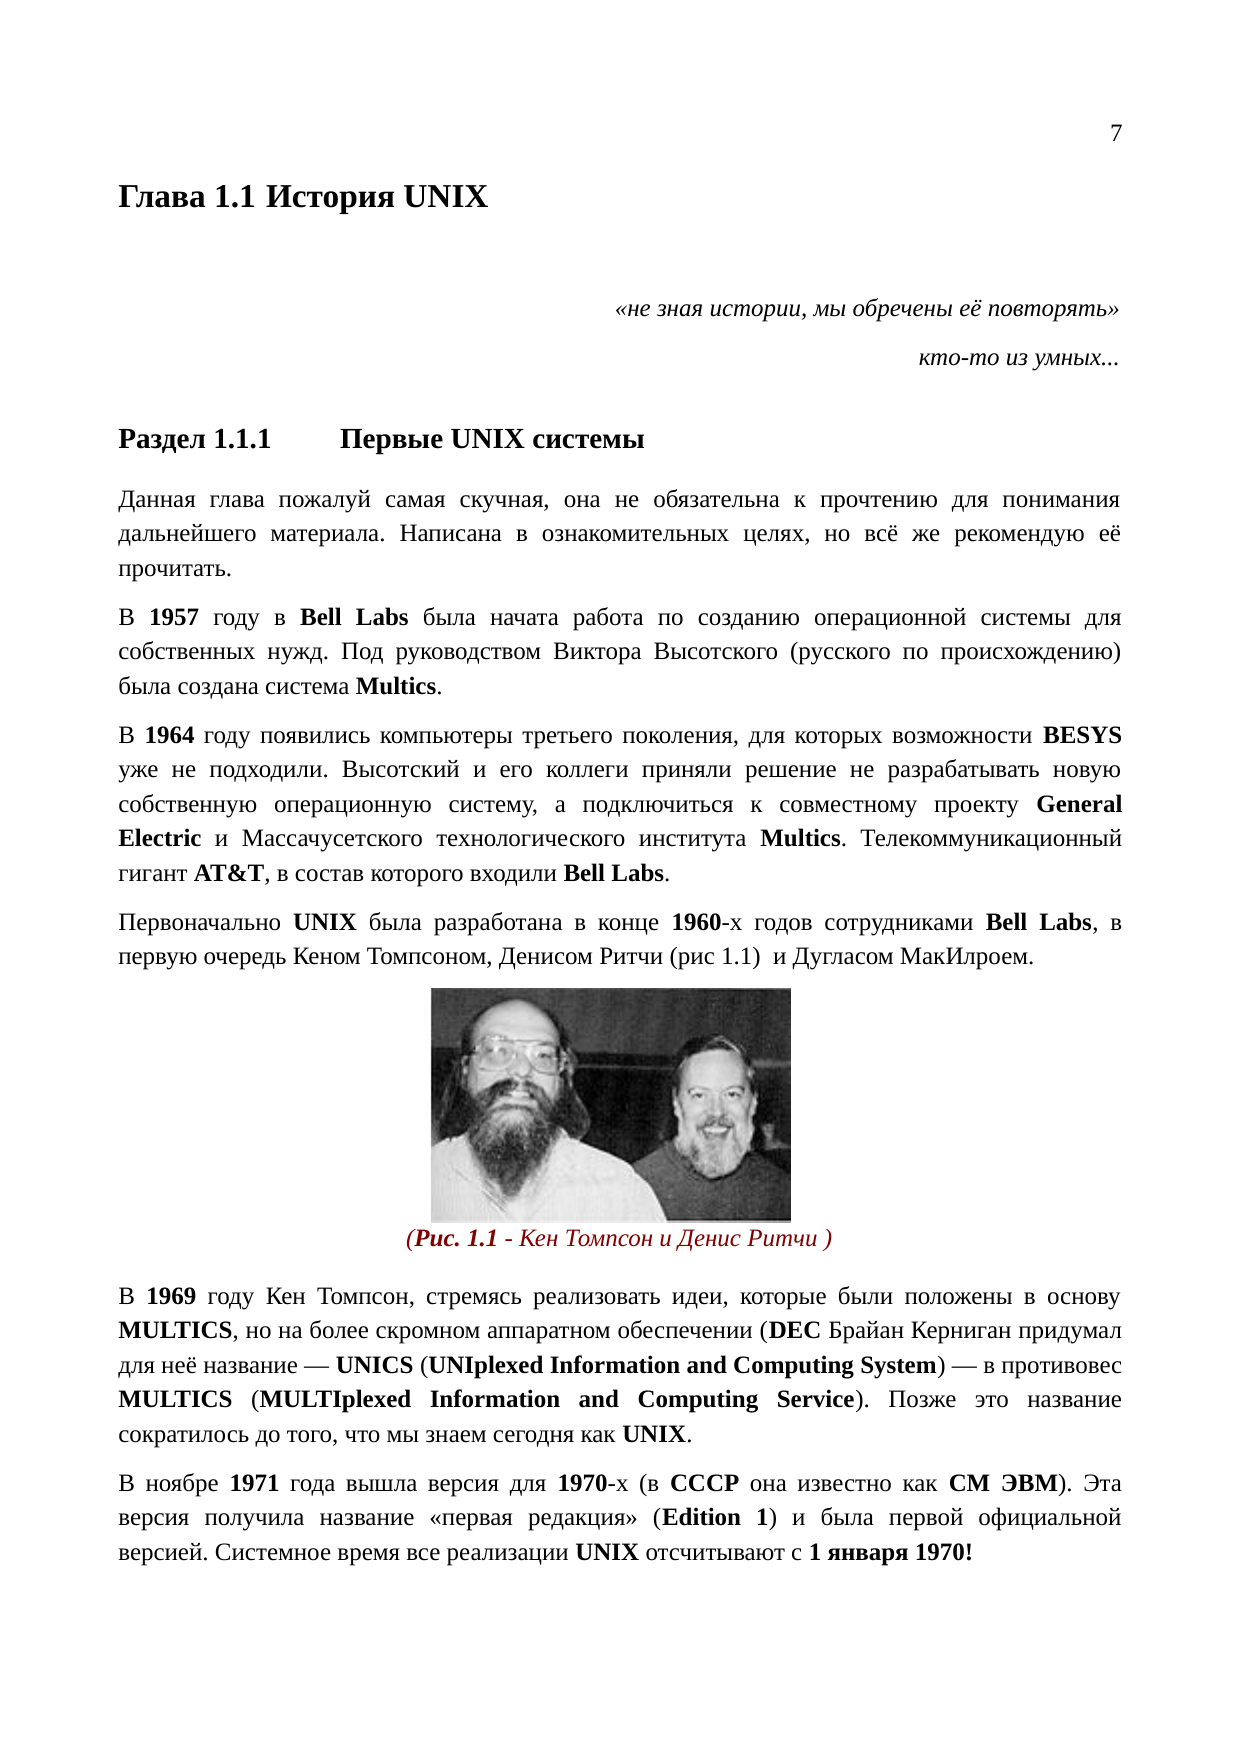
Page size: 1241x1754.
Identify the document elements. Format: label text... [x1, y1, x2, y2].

text В 1957 году в Bell Labs была начата работа по созданию операционной системы для собственных нужд. Под руководством Виктора Высотского (русского по происхождению) была создана система Multics. [118, 602, 1122, 699]
text В 1964 году появились компьютеры третьего поколения, для которых возможности BESYS уже не подходили. Высотский и его коллеги приняли решение не разрабатывать новую собственную операционную систему, а подключиться к совместному проекту General Electric и Массачусетского технологического института Multics. Телекоммуникационный гигант AT&T, в состав которого входили Bell Labs. [118, 720, 1122, 887]
text В 1969 году Кен Томпсон, стремясь реализовать идеи, которые были положены в основу MULTICS, но на более скромном аппаратном обеспечении (DEC Брайан Керниган придумал для неё название — UNICS (UNIplexed Information and Computing System) — в противовес MULTICS (MULTIplexed Information and Computing Service). Позже это название сократилось до того, что мы знаем сегодня как UNIX. [118, 1281, 1122, 1448]
text Первоначально UNIX была разработана в конце 1960-х годов сотрудниками Bell Labs, в первую очередь Кеном Томпсоном, Денисом Ритчи (рис 1.1) и Дугласом МакИлроем. [118, 907, 1122, 970]
text «не зная истории, мы обречены её повторять» [118, 293, 1122, 322]
subtitle Первые UNIX системы [118, 421, 1122, 454]
text Данная глава пожалуй самая скучная, она не обязательна к прочтению для понимания дальнейшего материала. Написана в ознакомительных целях, но всё же рекомендую её прочитать. [118, 484, 1122, 582]
text кто-то из умных... [118, 342, 1122, 371]
picture [430, 988, 791, 1223]
text (Рис. 1.1 - Кен Томпсон и Денис Ритчи ) [118, 990, 1122, 1251]
subtitle История UNIX [118, 176, 1122, 215]
text В ноябре 1971 года вышла версия для 1970-х (в СССР она известно как СМ ЭВМ). Эта версия получила название «первая редакция» (Edition 1) и была первой официальной версией. Системное время все реализации UNIX отсчитывают с 1 января 1970! [118, 1468, 1122, 1566]
